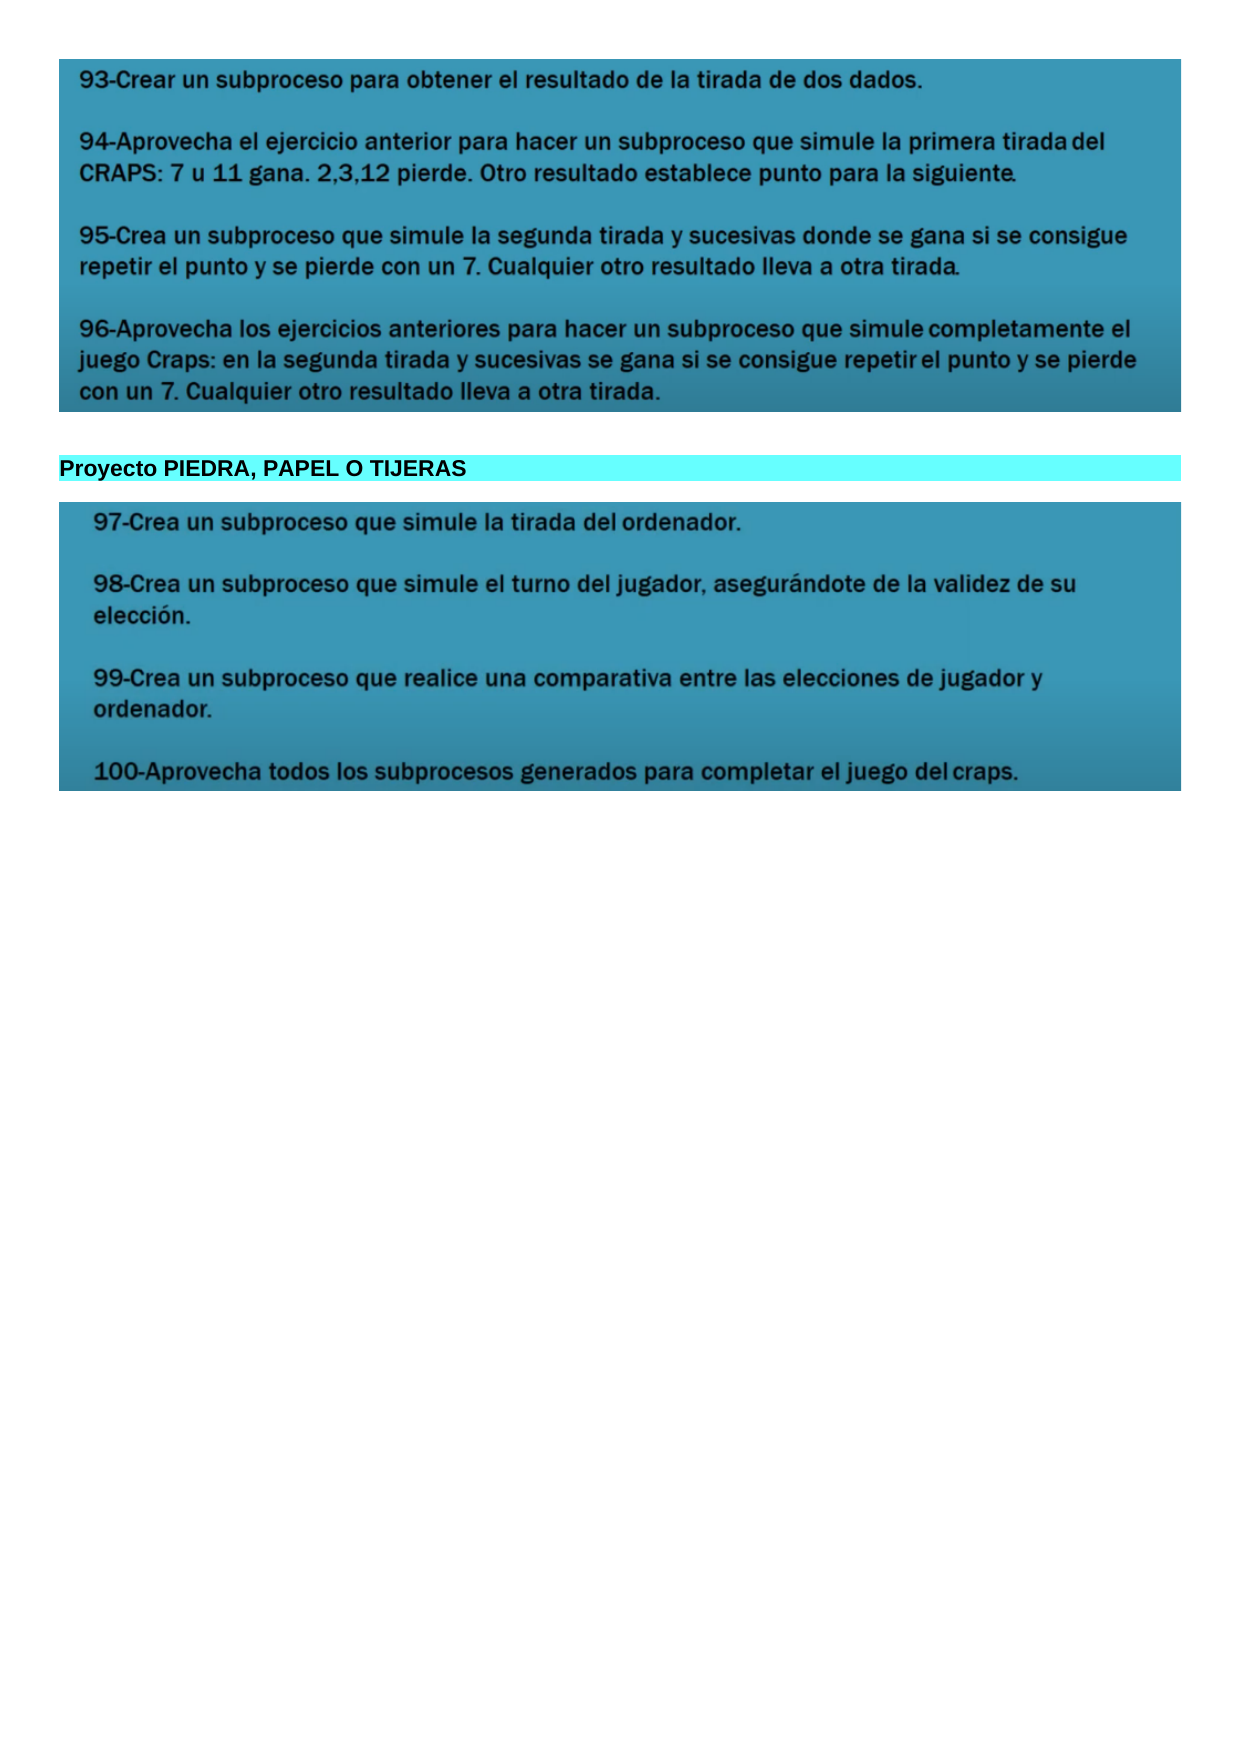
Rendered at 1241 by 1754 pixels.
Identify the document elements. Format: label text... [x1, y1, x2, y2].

picture [59, 502, 1182, 791]
picture [59, 59, 1182, 412]
text Proyecto PIEDRA, PAPEL O TIJERAS [59, 455, 1181, 481]
